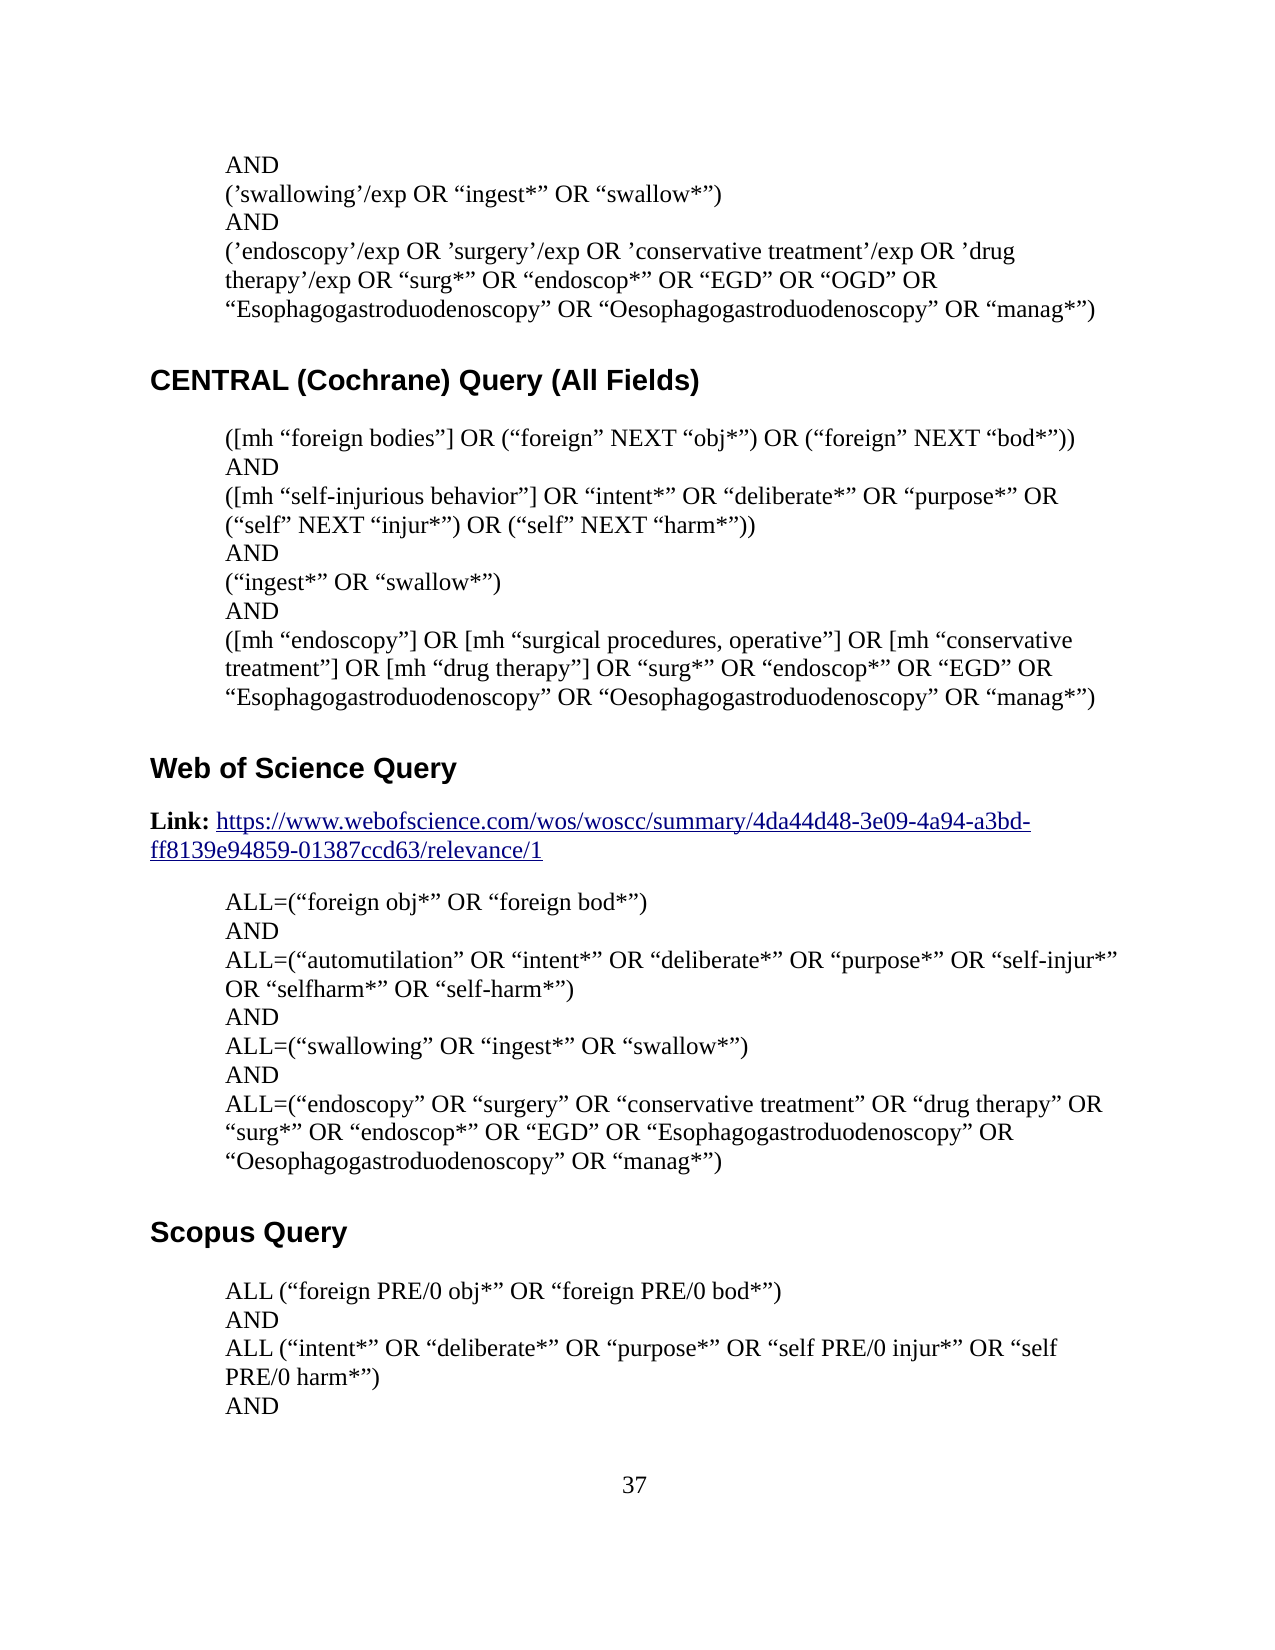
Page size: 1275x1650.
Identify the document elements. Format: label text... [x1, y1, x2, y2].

text ([mh “foreign bodies”] OR (“foreign” NEXT “obj*”) OR (“foreign” NEXT “bod*”)) AND ([mh “self-injurious behavior”] OR “intent*” OR “deliberate*” OR “purpose*” OR (“self” NEXT “injur*”) OR (“self” NEXT “harm*”)) AND (“ingest*” OR “swallow*”) AND ([mh “endoscopy”] OR [mh “surgical procedures, operative”] OR [mh “conservative treatment”] OR [mh “drug therapy”] OR “surg*” OR “endoscop*” OR “EGD” OR “Esophagogastroduodenoscopy” OR “Oesophagogastroduodenoscopy” OR “manag*”) [225, 423, 1125, 711]
text Link: https://www.webofscience.com/wos/woscc/summary/4da44d48-3e09-4a94-a3bd-ff8139e94859-01387ccd63/relevance/1 [150, 806, 1125, 863]
text AND (’swallowing’/exp OR “ingest*” OR “swallow*”) AND (’endoscopy’/exp OR ’surgery’/exp OR ’conservative treatment’/exp OR ’drug therapy’/exp OR “surg*” OR “endoscop*” OR “EGD” OR “OGD” OR “Esophagogastroduodenoscopy” OR “Oesophagogastroduodenoscopy” OR “manag*”) [225, 150, 1125, 322]
text ALL=(“foreign obj*” OR “foreign bod*”) AND ALL=(“automutilation” OR “intent*” OR “deliberate*” OR “purpose*” OR “self-injur*” OR “selfharm*” OR “self-harm*”) AND ALL=(“swallowing” OR “ingest*” OR “swallow*”) AND ALL=(“endoscopy” OR “surgery” OR “conservative treatment” OR “drug therapy” OR “surg*” OR “endoscop*” OR “EGD” OR “Esophagogastroduodenoscopy” OR “Oesophagogastroduodenoscopy” OR “manag*”) [225, 887, 1125, 1175]
subtitle Web of Science Query [150, 751, 1125, 784]
subtitle Scopus Query [150, 1215, 1125, 1248]
subtitle CENTRAL (Cochrane) Query (All Fields) [150, 362, 1125, 396]
text ALL (“foreign PRE/0 obj*” OR “foreign PRE/0 bod*”) AND ALL (“intent*” OR “deliberate*” OR “purpose*” OR “self PRE/0 injur*” OR “self PRE/0 harm*”) AND [225, 1276, 1125, 1420]
